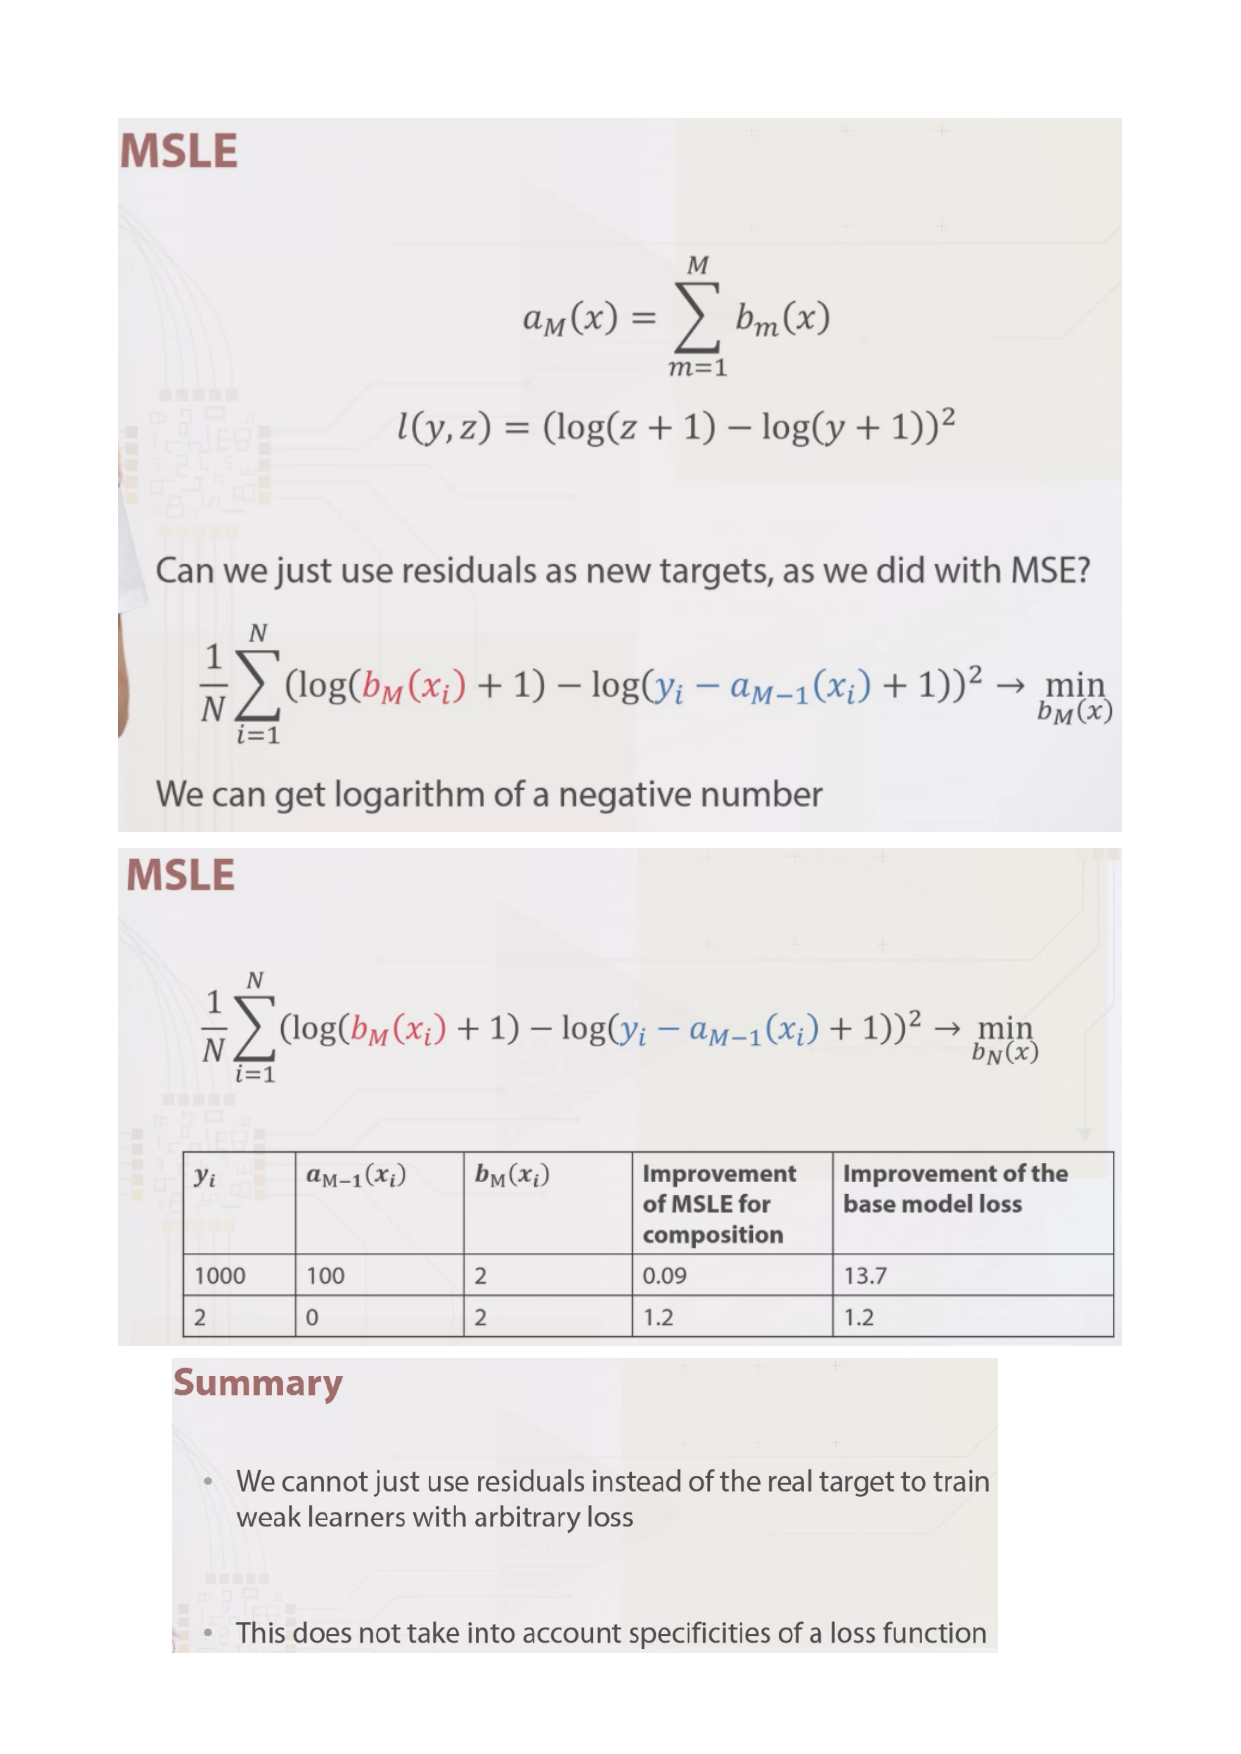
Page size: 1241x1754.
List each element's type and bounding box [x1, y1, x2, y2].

picture [171, 1358, 998, 1653]
picture [118, 848, 1123, 1346]
picture [118, 118, 1123, 832]
